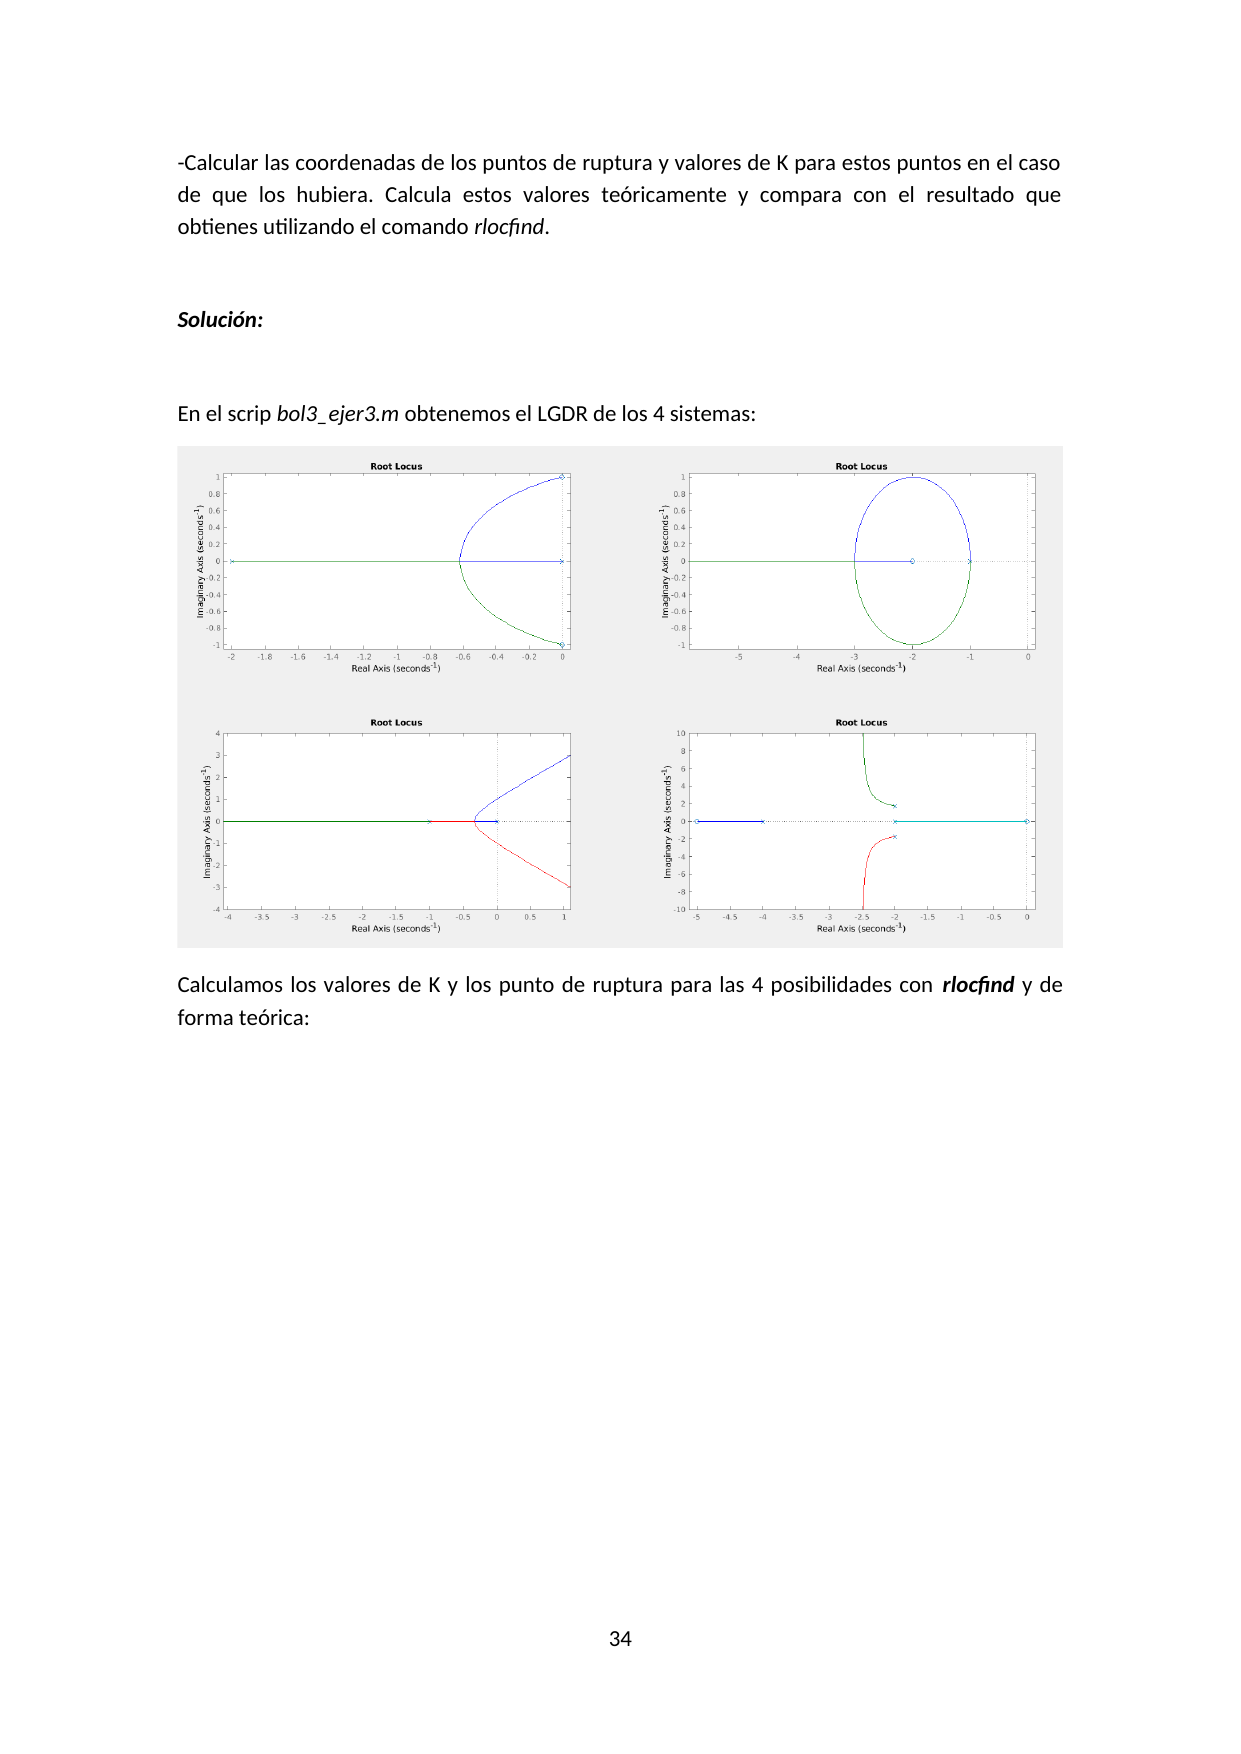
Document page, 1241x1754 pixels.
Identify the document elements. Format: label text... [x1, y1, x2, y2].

text En el scrip bol3_ejer3.m obtenemos el LGDR de los 4 sistemas: [177, 399, 1063, 427]
picture [177, 446, 1063, 948]
text Solución: [177, 306, 1063, 333]
text -Calcular las coordenadas de los puntos de ruptura y valores de K para estos puntos en el caso de que los hubiera. Calcula estos valores teóricamente y compara con el resultado que obtienes utilizando el comando rlocfind. [177, 148, 1063, 240]
text Calculamos los valores de K y los punto de ruptura para las 4 posibilidades con rlocfind y de forma teórica: [177, 948, 1063, 1031]
